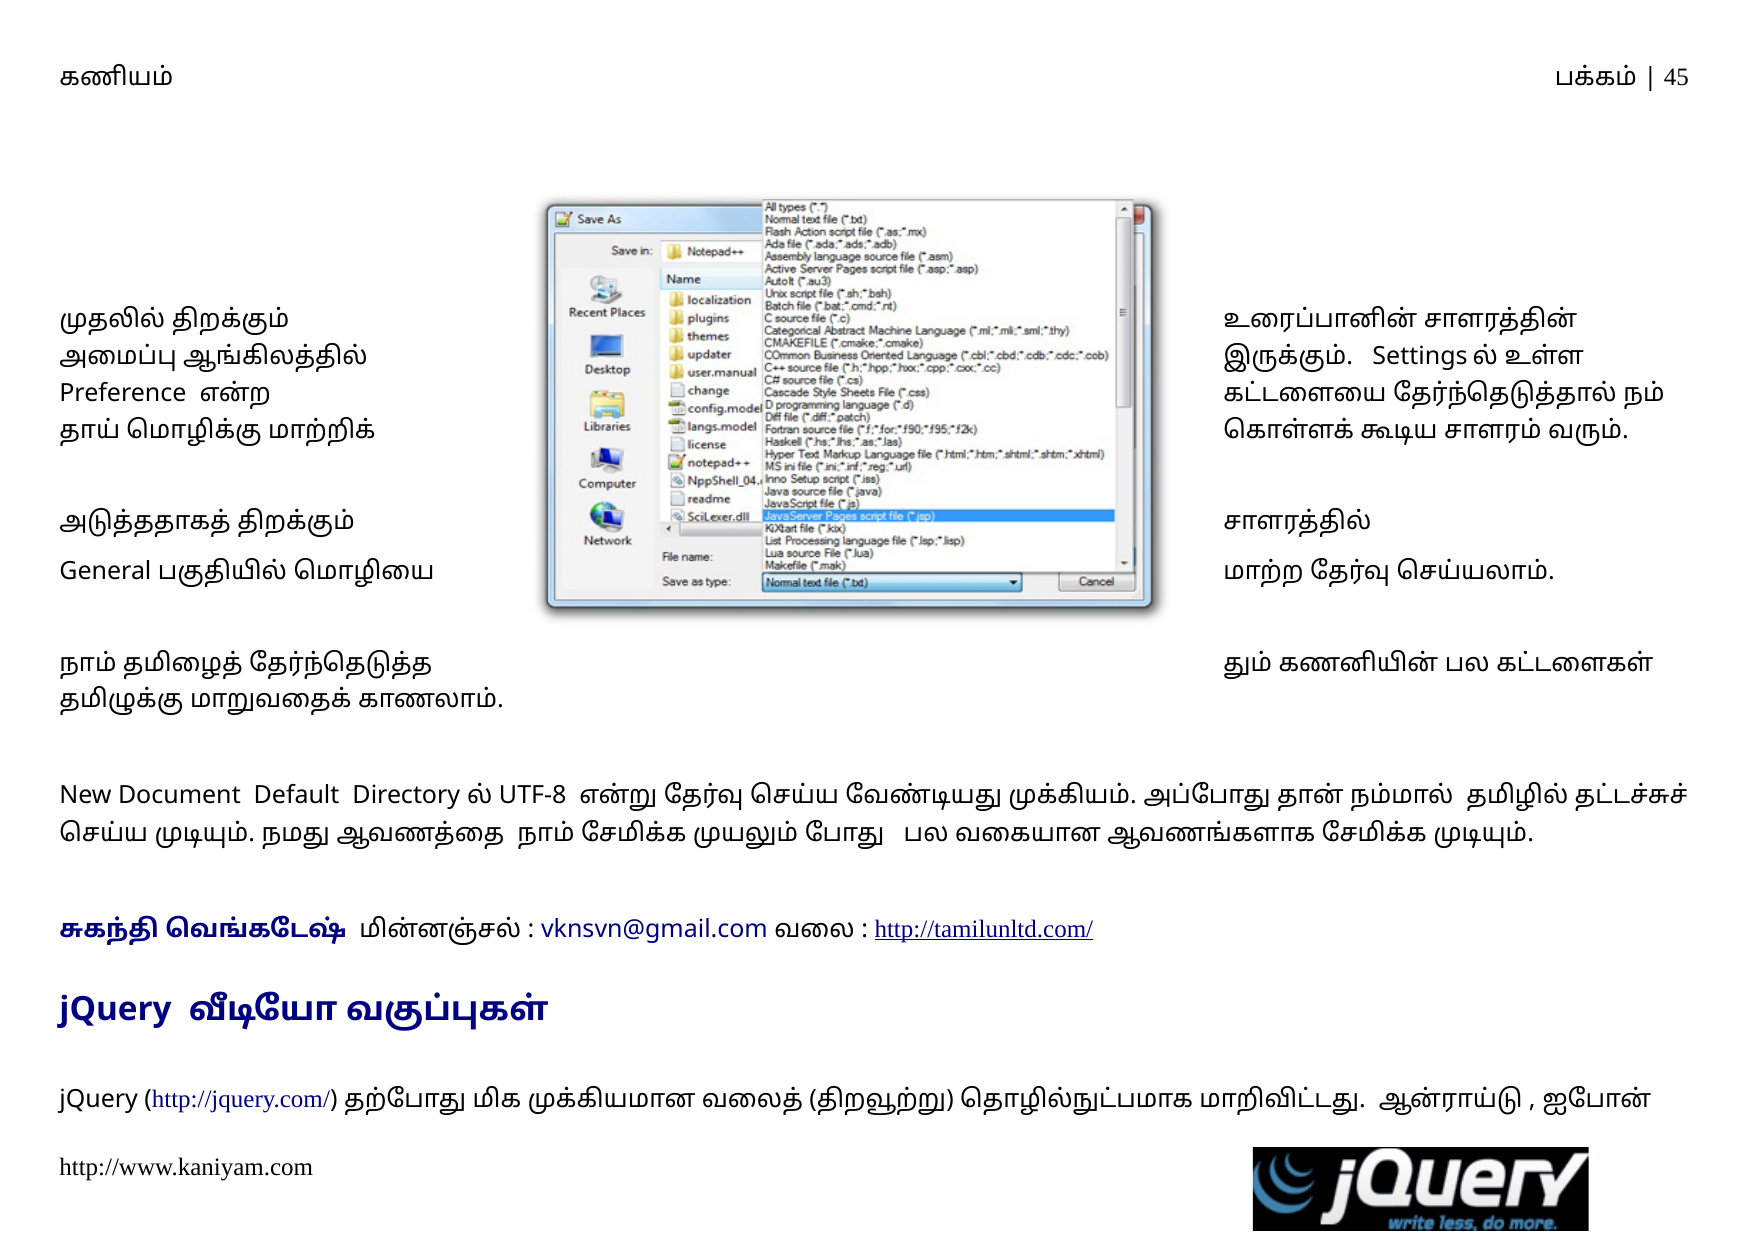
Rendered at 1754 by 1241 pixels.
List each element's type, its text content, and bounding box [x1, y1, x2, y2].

text மாற்ற தேர்வு செய்யலாம். [1224, 552, 1695, 589]
text jQuery (http://jquery.com/) தற்போது மிக முக்கியமான வலைத் (திறவூற்று) தொழில்நுட்பமாக மாறிவிட்டது. ஆன்ராய்டு , ஐபோன் [59, 1046, 1695, 1117]
text New Document Default Directory ல் UTF-8 என்று தேர்வு செய்ய வேண்டியது முக்கியம். அப்போது தான் நம்மால் தமிழில் தட்டச்சுச் செய்ய முடியும். நமது ஆவணத்தை நாம் சேமிக்க முயலும் போது பல வகையான ஆவணங்களாக சேமிக்க முடியும். [59, 777, 1695, 851]
text General பகுதியில் மொழியை [59, 552, 440, 589]
text சுகந்தி வெங்கடேஷ் மின்னஞ்சல் : vknsvn@gmail.com வலை : http://tamilunltd.com/ [59, 910, 1695, 947]
text அடுத்ததாகத் திறக்கும் [59, 507, 440, 540]
text சாளரத்தில் [1224, 507, 1695, 540]
picture [1252, 1147, 1589, 1231]
text முதலில் திறக்கும் உரைப்பானின் சாளரத்தின் அமைப்பு ஆங்கிலத்தில் இருக்கும். Settingsல் உள்ள Preference என்ற கட்டளையை தேர்ந்தெடுத்தால் நம் தாய் மொழிக்கு மாற்றிக் கொள்ளக் கூடிய சாளரம் வரும். [1224, 305, 1695, 448]
picture [440, 134, 1224, 675]
text நாம் தமிழைத் தேர்ந்தெடுத்த தும் கணனியின் பல கட்டளைகள் தமிழுக்கு மாறுவதைக் காணலாம். [59, 648, 1695, 718]
subtitle jQuery வீடியோ வகுப்புகள் [59, 985, 1695, 1034]
text முதலில் திறக்கும் உரைப்பானின் சாளரத்தின் அமைப்பு ஆங்கிலத்தில் இருக்கும். Settingsல் உள்ள Preference என்ற கட்டளையை தேர்ந்தெடுத்தால் நம் தாய் மொழிக்கு மாற்றிக் கொள்ளக் கூடிய சாளரம் வரும். [59, 305, 440, 448]
